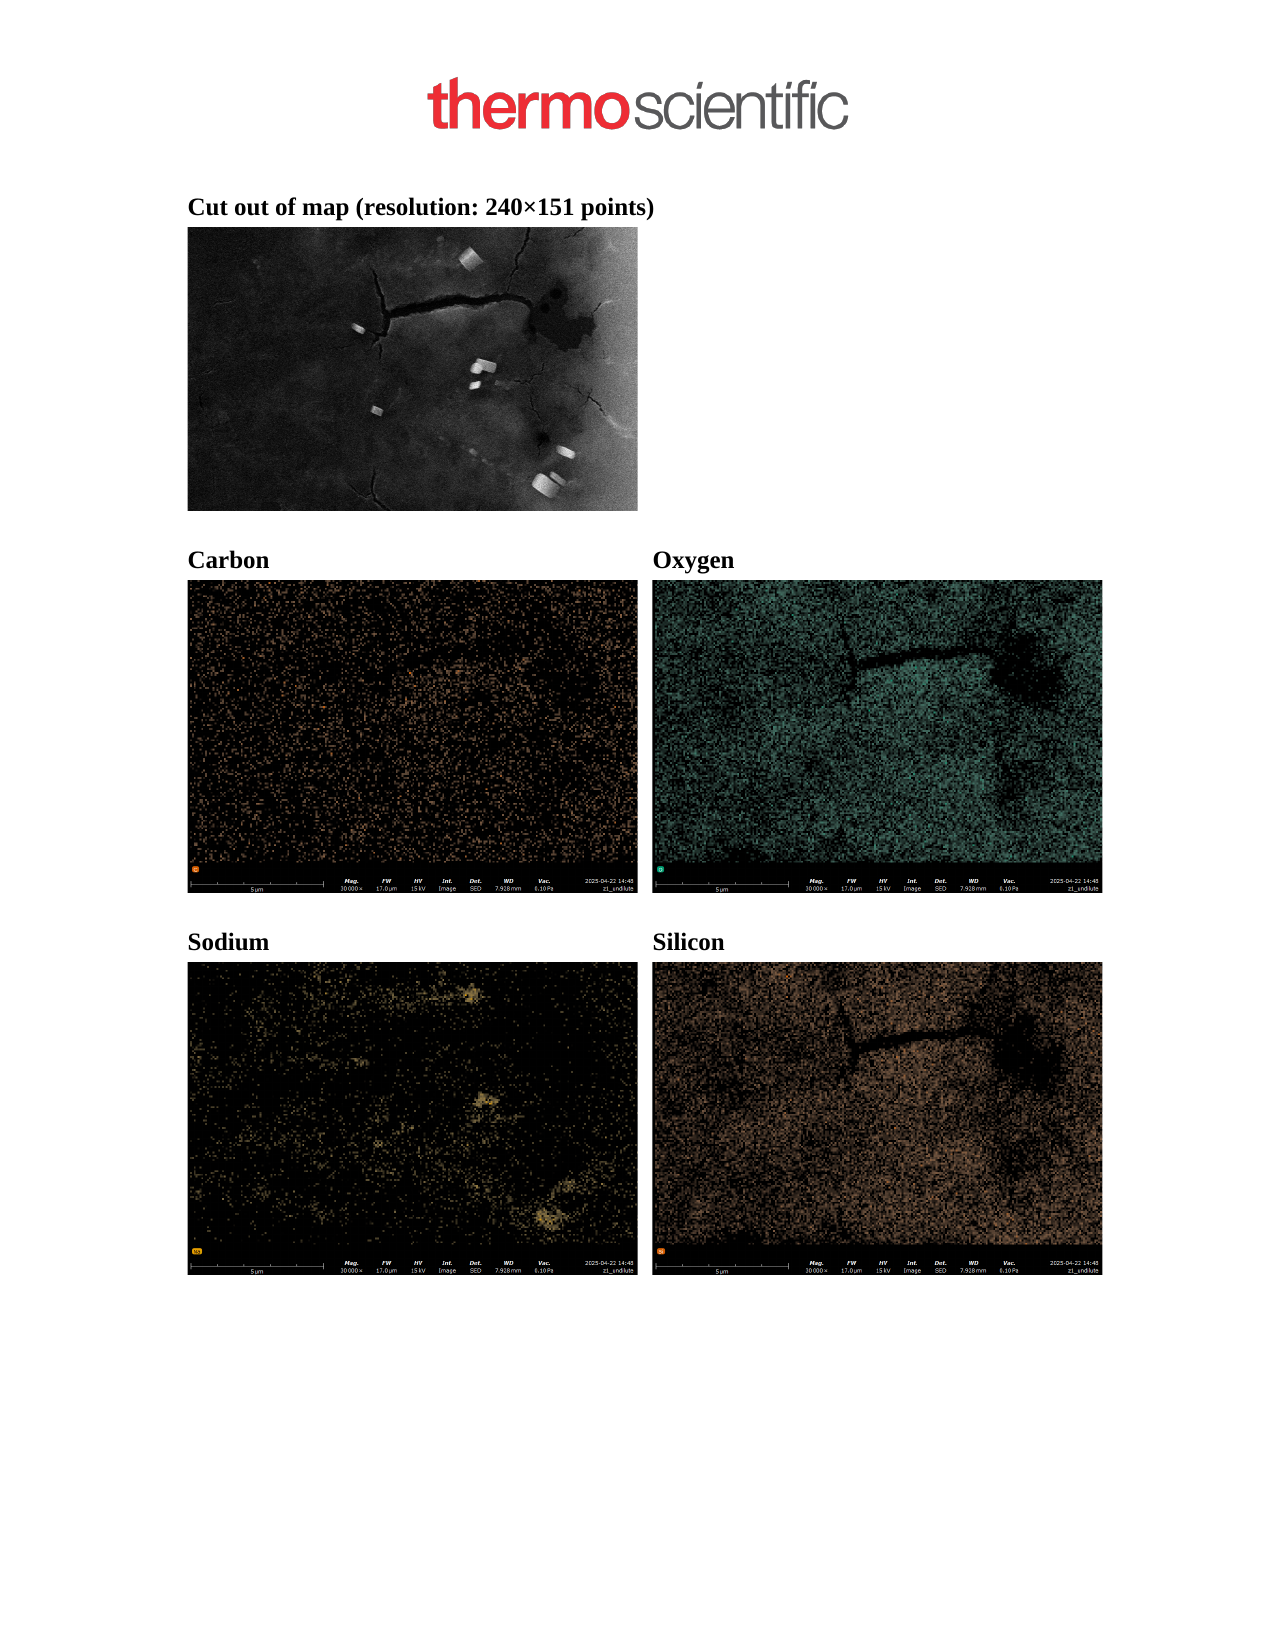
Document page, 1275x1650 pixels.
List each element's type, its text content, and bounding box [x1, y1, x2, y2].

picture [395, 44, 880, 161]
table_header Sodium [188, 927, 652, 1280]
text Cut out of map (resolution: 240×151 points) [187, 192, 1087, 221]
picture [187, 227, 638, 511]
table_header Carbon [188, 545, 652, 898]
picture [652, 962, 1103, 1275]
table_header Silicon [653, 927, 1117, 1280]
table_header Oxygen [653, 545, 1117, 898]
picture [187, 962, 638, 1275]
picture [187, 580, 638, 893]
picture [652, 580, 1103, 893]
